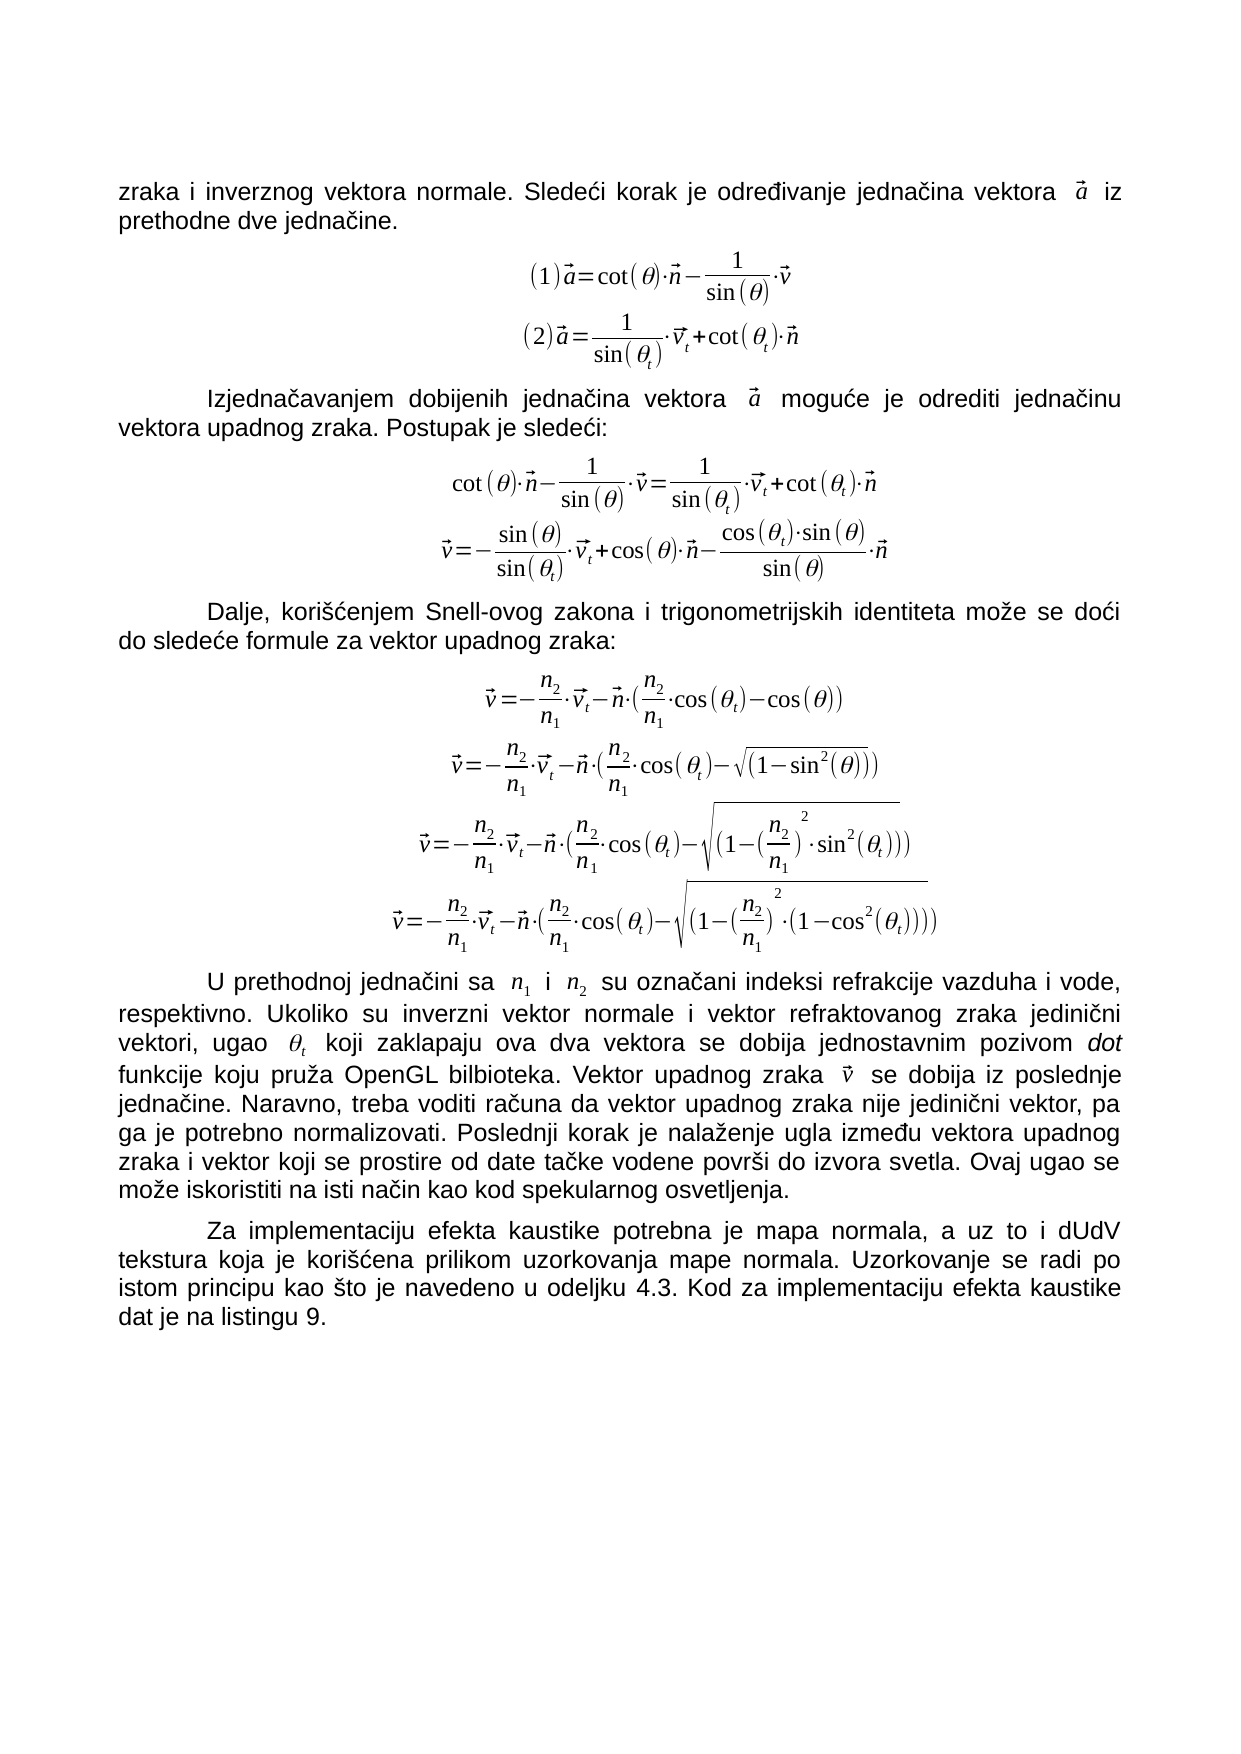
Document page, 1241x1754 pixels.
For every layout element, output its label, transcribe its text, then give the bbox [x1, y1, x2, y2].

text Izjednačavanjem dobijenih jednačina vektora moguće je odrediti jednačinu vektora upadnog zraka. Postupak je sledeći: [118, 384, 1122, 442]
text zraka i inverznog vektora normale. Sledeći korak je određivanje jednačina vektora iz prethodne dve jednačine. [118, 177, 1122, 235]
text U prethodnoj jednačini sa i su označani indeksi refrakcije vazduha i vode, respektivno. Ukoliko su inverzni vektor normale i vektor refraktovanog zraka jedinični vektori, ugao koji zaklapaju ova dva vektora se dobija jednostavnim pozivom dot funkcije koju pruža OpenGL bilbioteka. Vektor upadnog zraka se dobija iz poslednje jednačine. Naravno, treba voditi računa da vektor upadnog zraka nije jedinični vektor, pa ga je potrebno normalizovati. Poslednji korak je nalaženje ugla između vektora upadnog zraka i vektor koji se prostire od date tačke vodene površi do izvora svetla. Ovaj ugao se može iskoristiti na isti način kao kod spekularnog osvetljenja. [118, 967, 1122, 1204]
text Za implementaciju efekta kaustike potrebna je mapa normala, a uz to i dUdV tekstura koja je korišćena prilikom uzorkovanja mape normala. Uzorkovanje se radi po istom principu kao što je navedeno u odeljku 4.3. Kod za implementaciju efekta kaustike dat je na listingu 9. [118, 1216, 1122, 1331]
text Dalje, korišćenjem Snell-ovog zakona i trigonometrijskih identiteta može se doći do sledeće formule za vektor upadnog zraka: [118, 597, 1122, 654]
